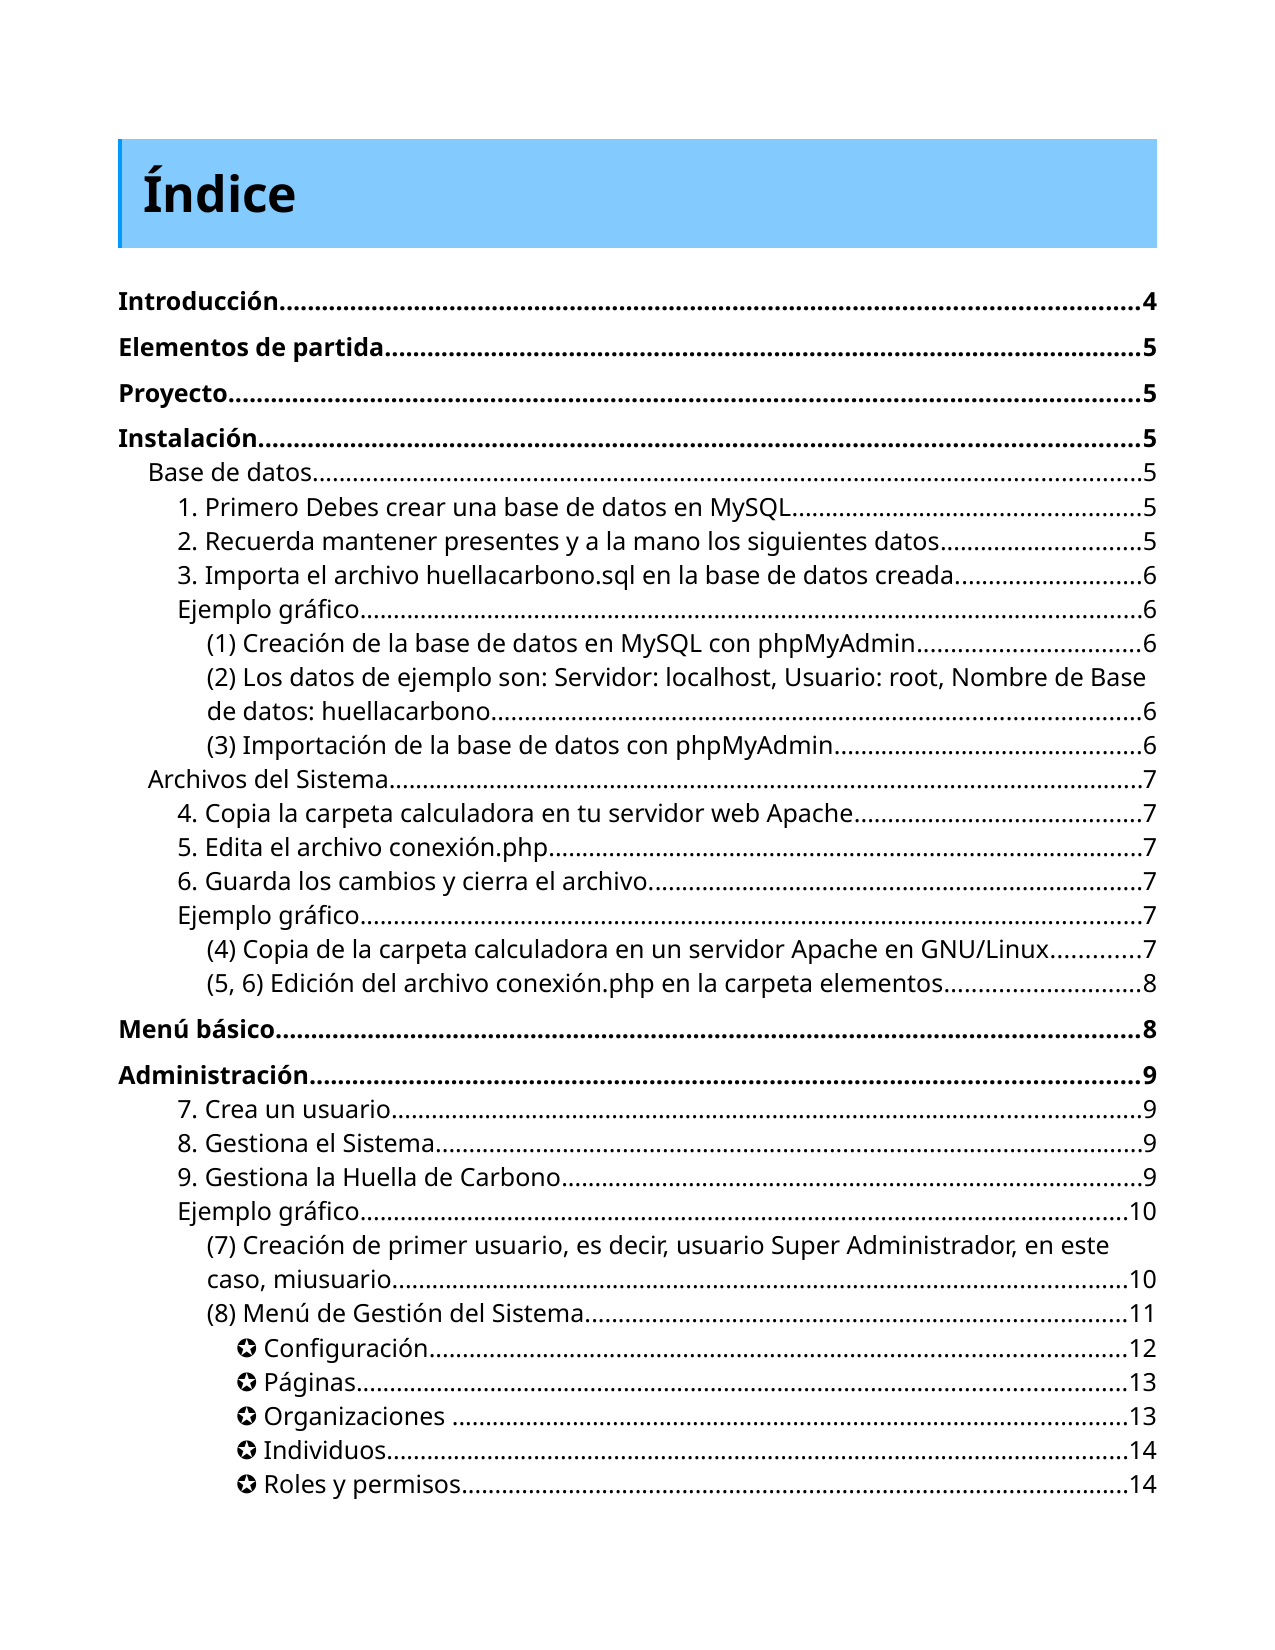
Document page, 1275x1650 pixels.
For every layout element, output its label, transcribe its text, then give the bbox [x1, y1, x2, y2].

text 2. Recuerda mantener presentes y a la mano los siguientes datos 5 [177, 523, 1157, 557]
text (7) Creación de primer usuario, es decir, usuario Super Administrador, en este caso, miusuario. 10 [207, 1228, 1157, 1296]
text (2) Los datos de ejemplo son: Servidor: localhost, Usuario: root, Nombre de Base de datos: huellacarbono 6 [207, 659, 1157, 728]
text 7. Crea un usuario 9 [177, 1092, 1157, 1126]
text 5. Edita el archivo conexión.php 7 [177, 830, 1157, 864]
text Administración 9 [118, 1058, 1157, 1092]
text ✪ Páginas 13 [236, 1364, 1157, 1398]
text 1. Primero Debes crear una base de datos en MySQL 5 [177, 489, 1157, 523]
text ✪ Organizaciones 13 [236, 1398, 1157, 1432]
text Ejemplo gráfico 10 [177, 1194, 1157, 1228]
text Instalación 5 [118, 421, 1157, 455]
text Archivos del Sistema 7 [148, 762, 1157, 796]
text (4) Copia de la carpeta calculadora en un servidor Apache en GNU/Linux 7 [207, 932, 1157, 966]
text 3. Importa el archivo huellacarbono.sql en la base de datos creada. 6 [177, 557, 1157, 591]
text Introducción 4 [118, 283, 1157, 318]
text Ejemplo gráfico 7 [177, 898, 1157, 932]
text Elementos de partida 5 [118, 329, 1157, 363]
text ✪ Roles y permisos 14 [236, 1466, 1157, 1501]
text Proyecto 5 [118, 375, 1157, 409]
text (1) Creación de la base de datos en MySQL con phpMyAdmin 6 [207, 625, 1157, 659]
text Ejemplo gráfico 6 [177, 591, 1157, 625]
text ✪ Configuración 12 [236, 1330, 1157, 1364]
text 8. Gestiona el Sistema 9 [177, 1126, 1157, 1160]
text ✪ Individuos 14 [236, 1432, 1157, 1466]
text (3) Importación de la base de datos con phpMyAdmin 6 [207, 728, 1157, 762]
text 6. Guarda los cambios y cierra el archivo. 7 [177, 864, 1157, 898]
text 4. Copia la carpeta calculadora en tu servidor web Apache 7 [177, 796, 1157, 830]
text (5, 6) Edición del archivo conexión.php en la carpeta elementos 8 [207, 966, 1157, 1000]
text Menú básico 8 [118, 1012, 1157, 1046]
text 9. Gestiona la Huella de Carbono 9 [177, 1160, 1157, 1194]
text (8) Menú de Gestión del Sistema. 11 [207, 1296, 1157, 1330]
subtitle Índice [122, 139, 1157, 248]
text Base de datos 5 [148, 455, 1157, 489]
